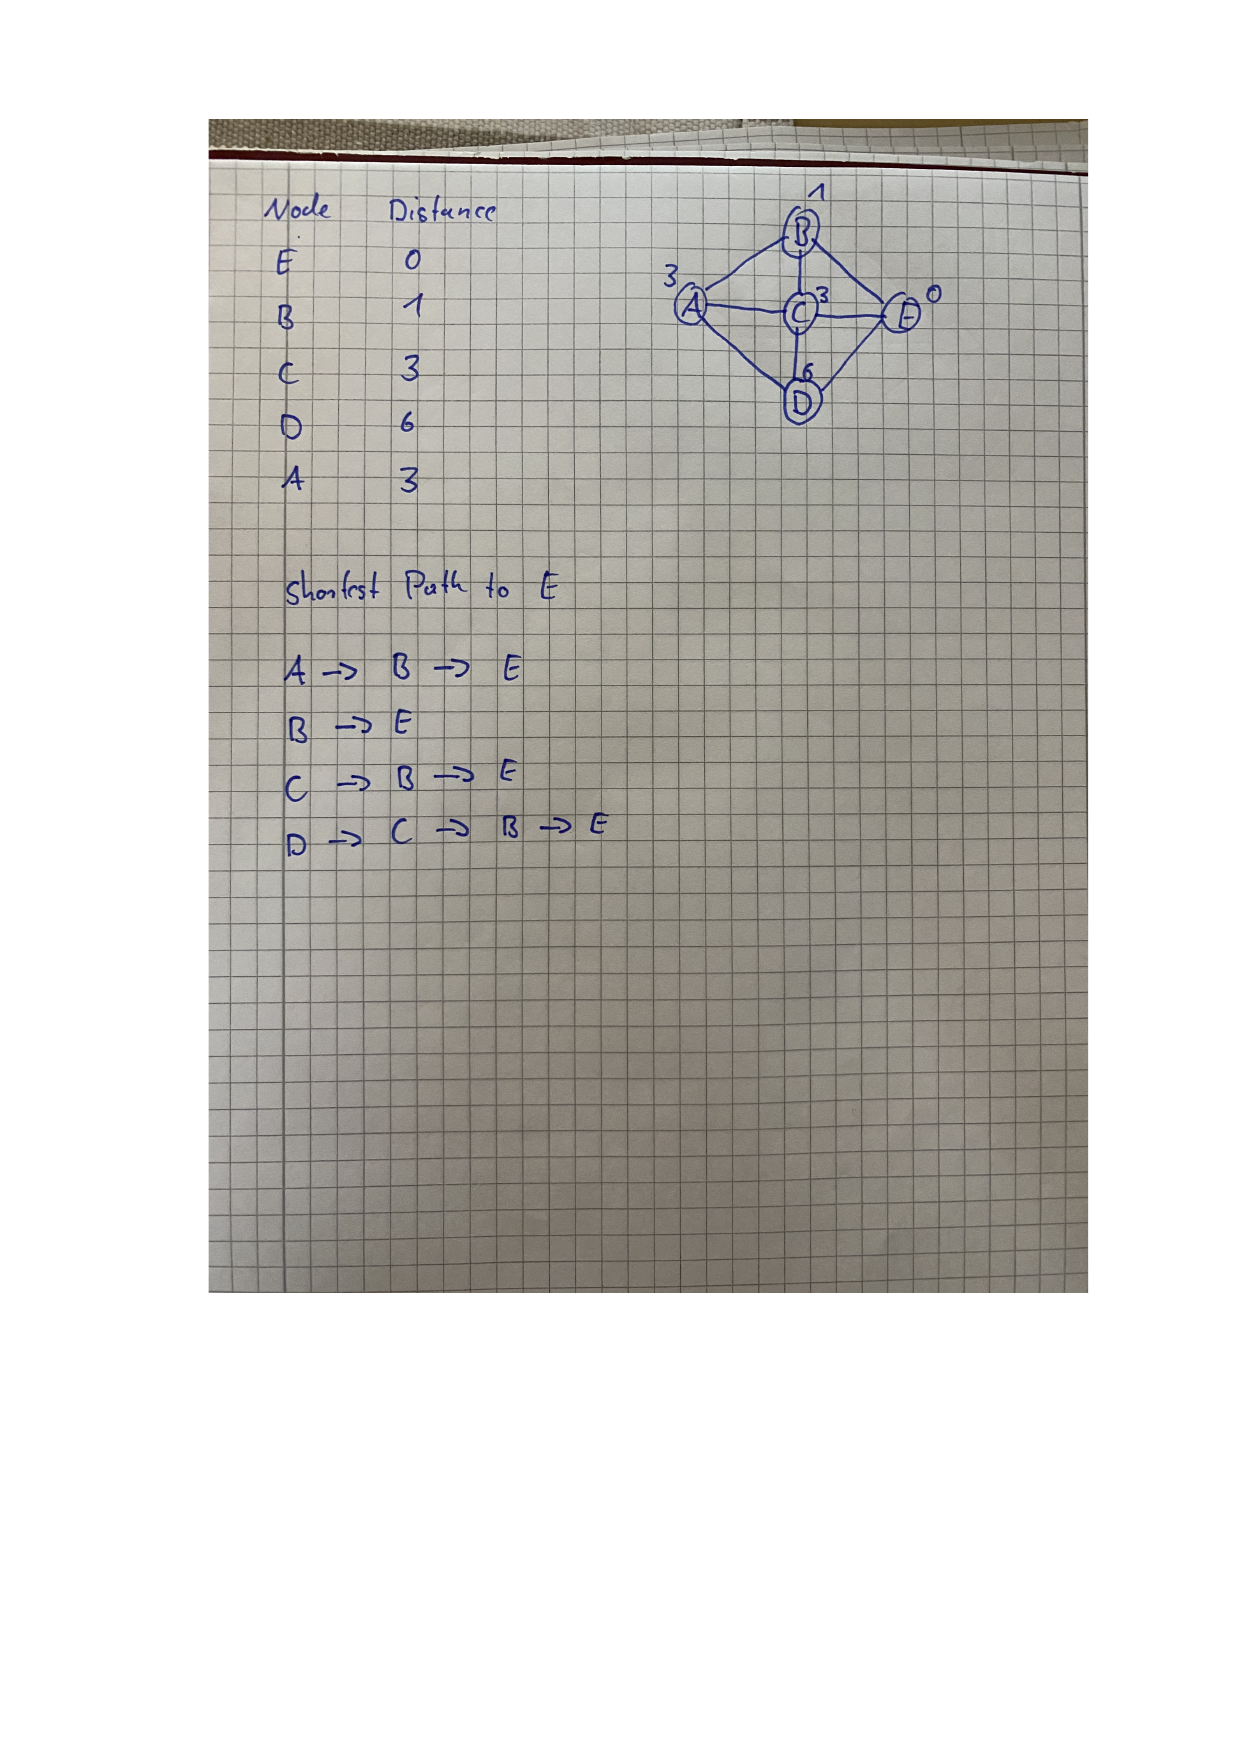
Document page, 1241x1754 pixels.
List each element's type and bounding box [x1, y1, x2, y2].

picture [208, 119, 1089, 1293]
